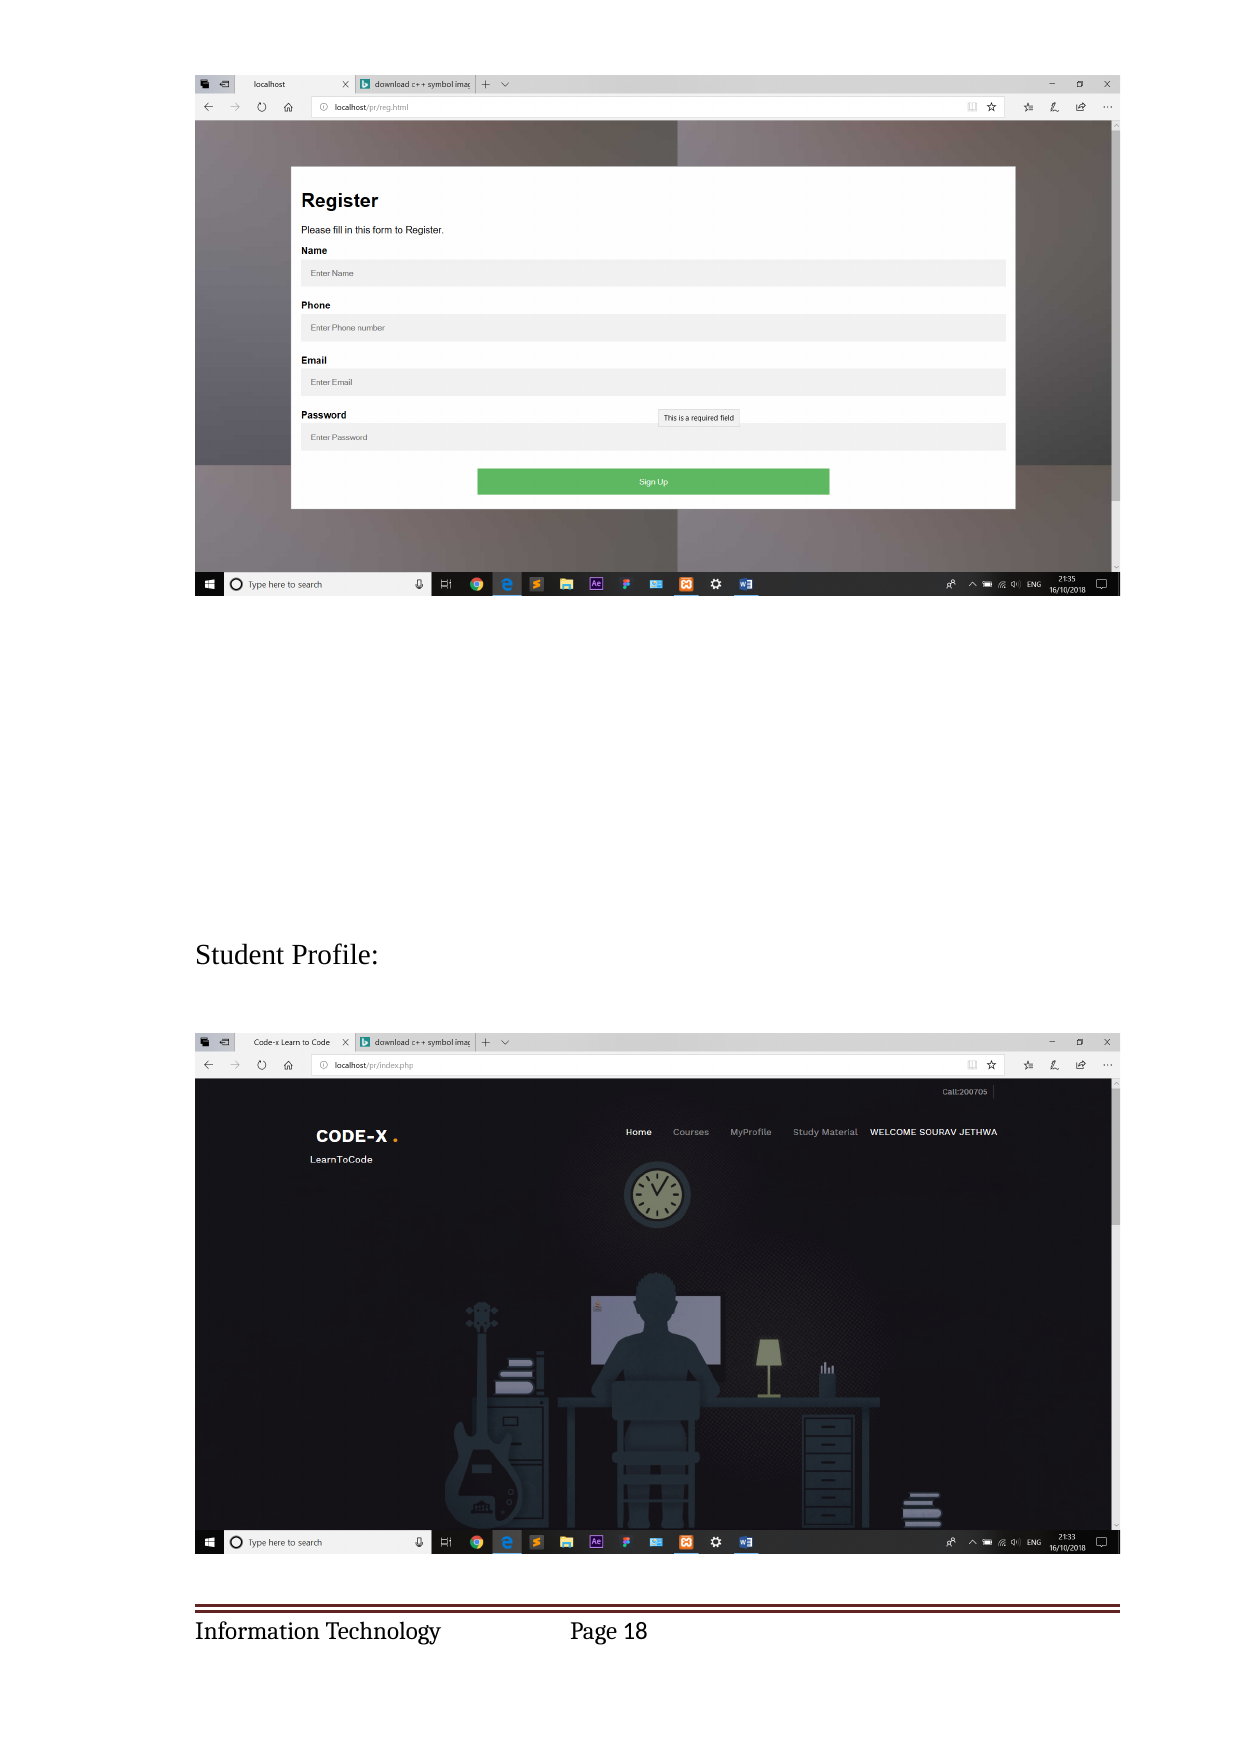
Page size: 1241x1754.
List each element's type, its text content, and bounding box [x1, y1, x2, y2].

text Student Profile: [195, 937, 1120, 970]
